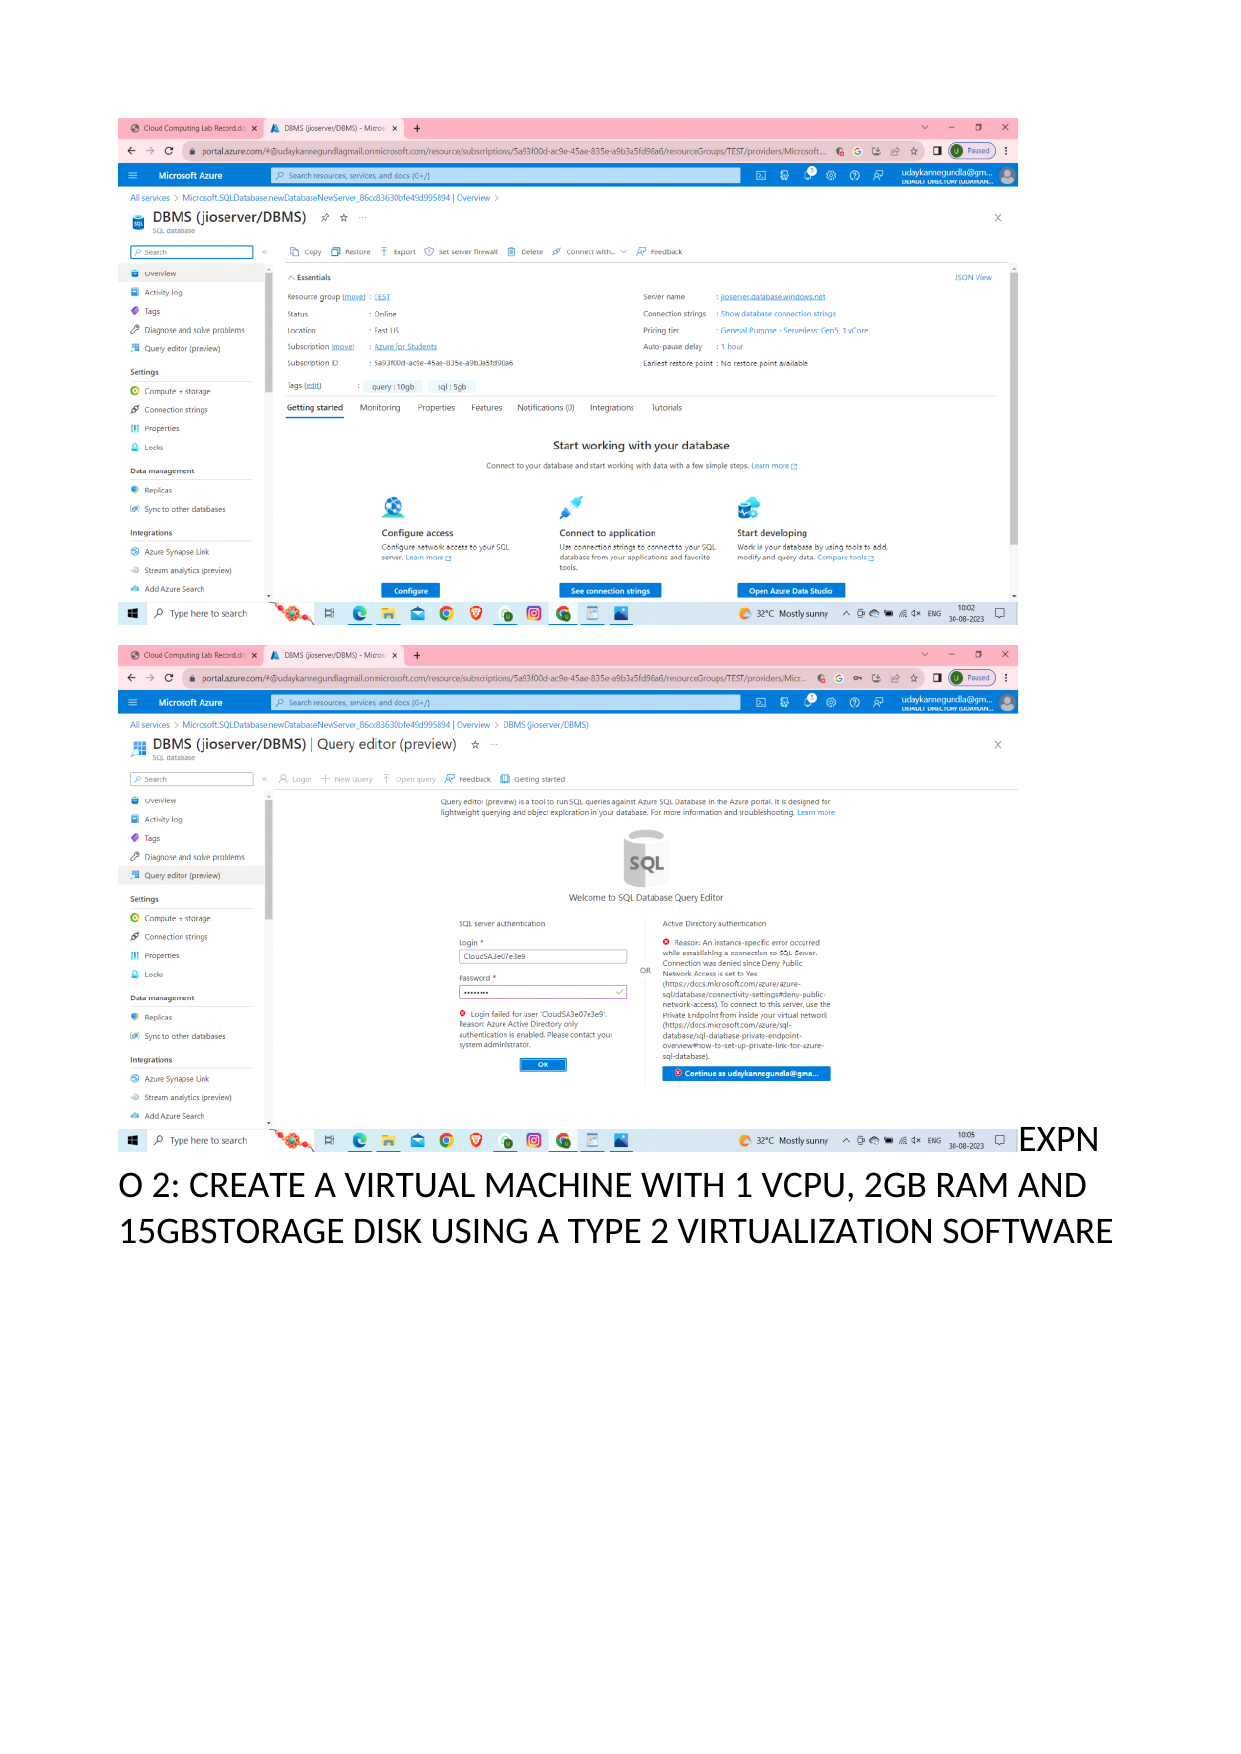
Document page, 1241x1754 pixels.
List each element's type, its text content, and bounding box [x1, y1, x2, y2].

text EXPNO 2: CREATE A VIRTUAL MACHINE WITH 1 VCPU, 2GB RAM AND 15GBSTORAGE DISK USING A TYPE 2 VIRTUALIZATION SOFTWARE [118, 645, 1122, 1252]
